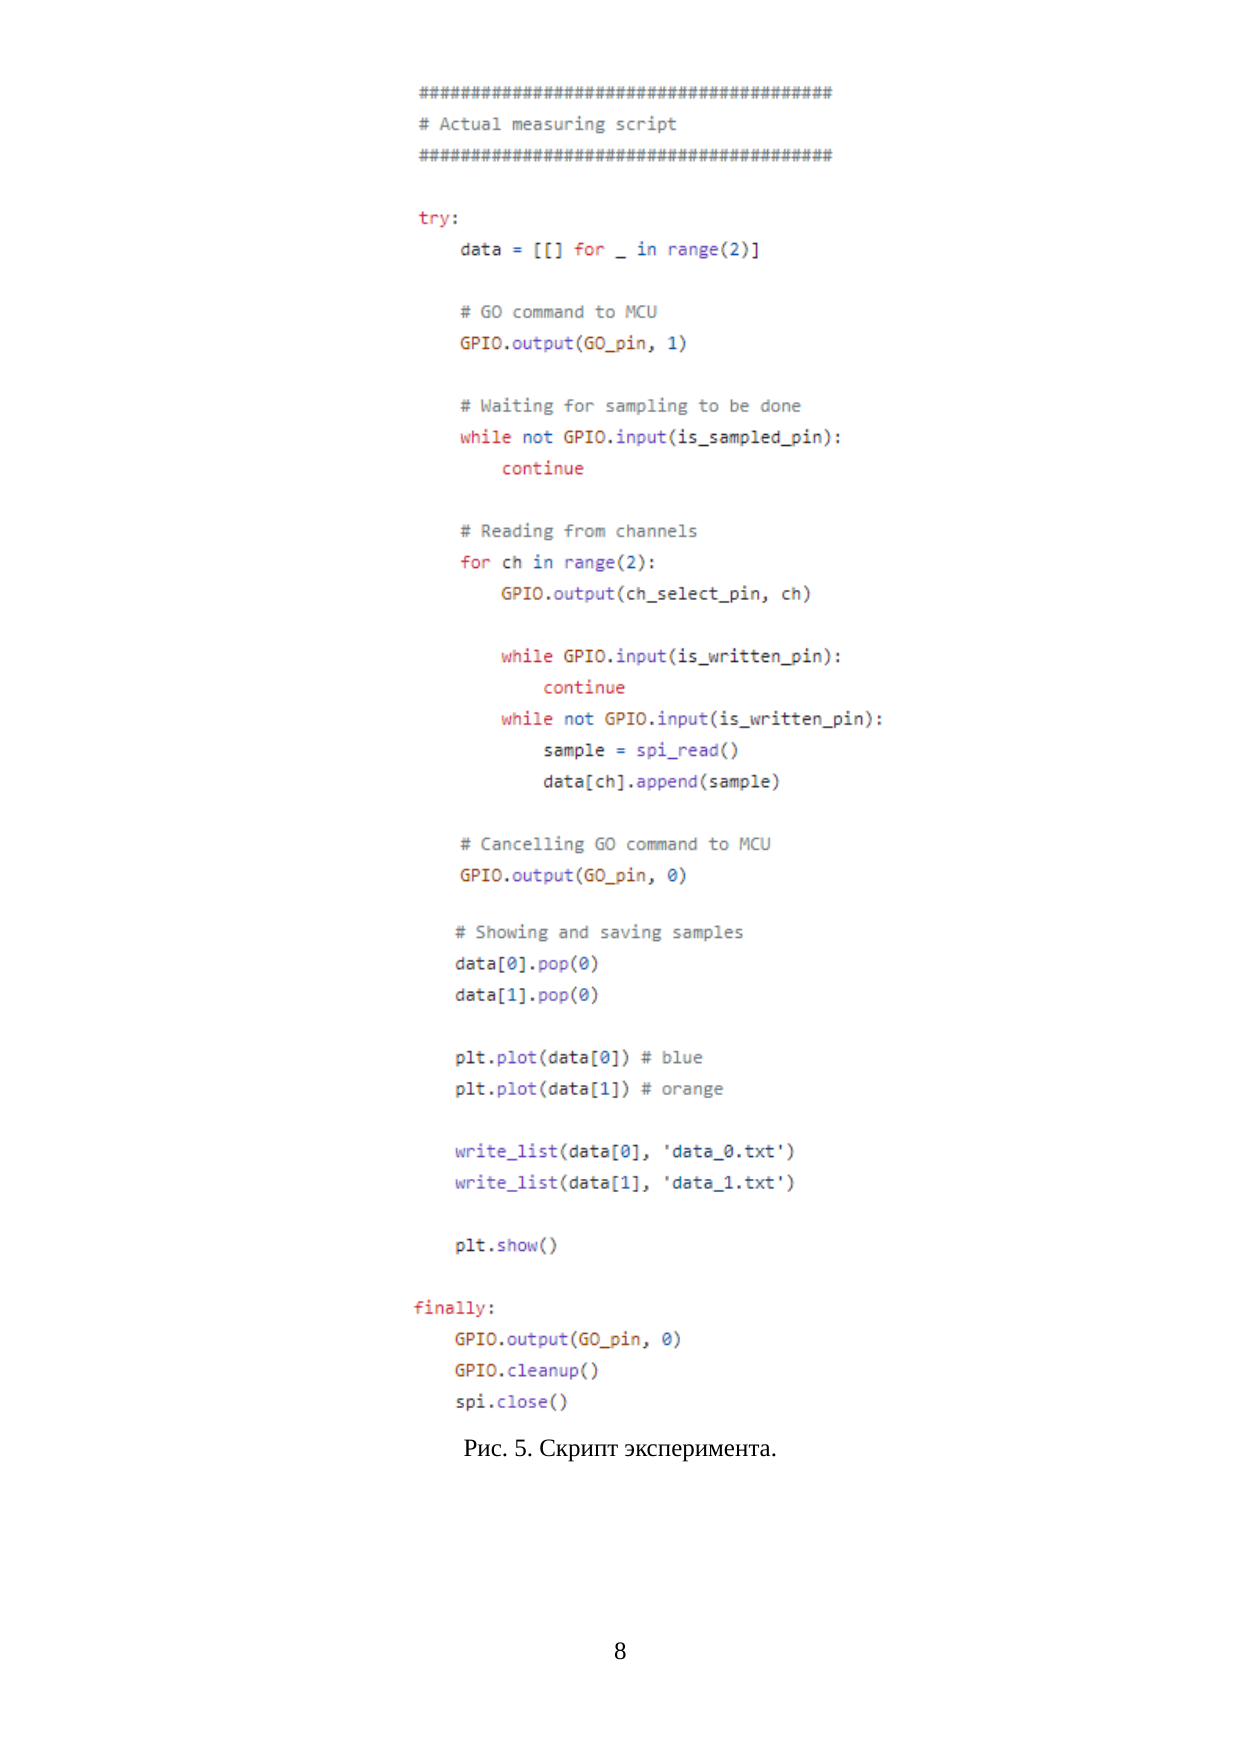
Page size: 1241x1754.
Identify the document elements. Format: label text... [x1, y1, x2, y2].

table_cell [118, 916, 1122, 1433]
text Рис. 5. Скрипт эксперимента. [118, 1433, 1122, 1462]
table_cell [118, 75, 1122, 916]
